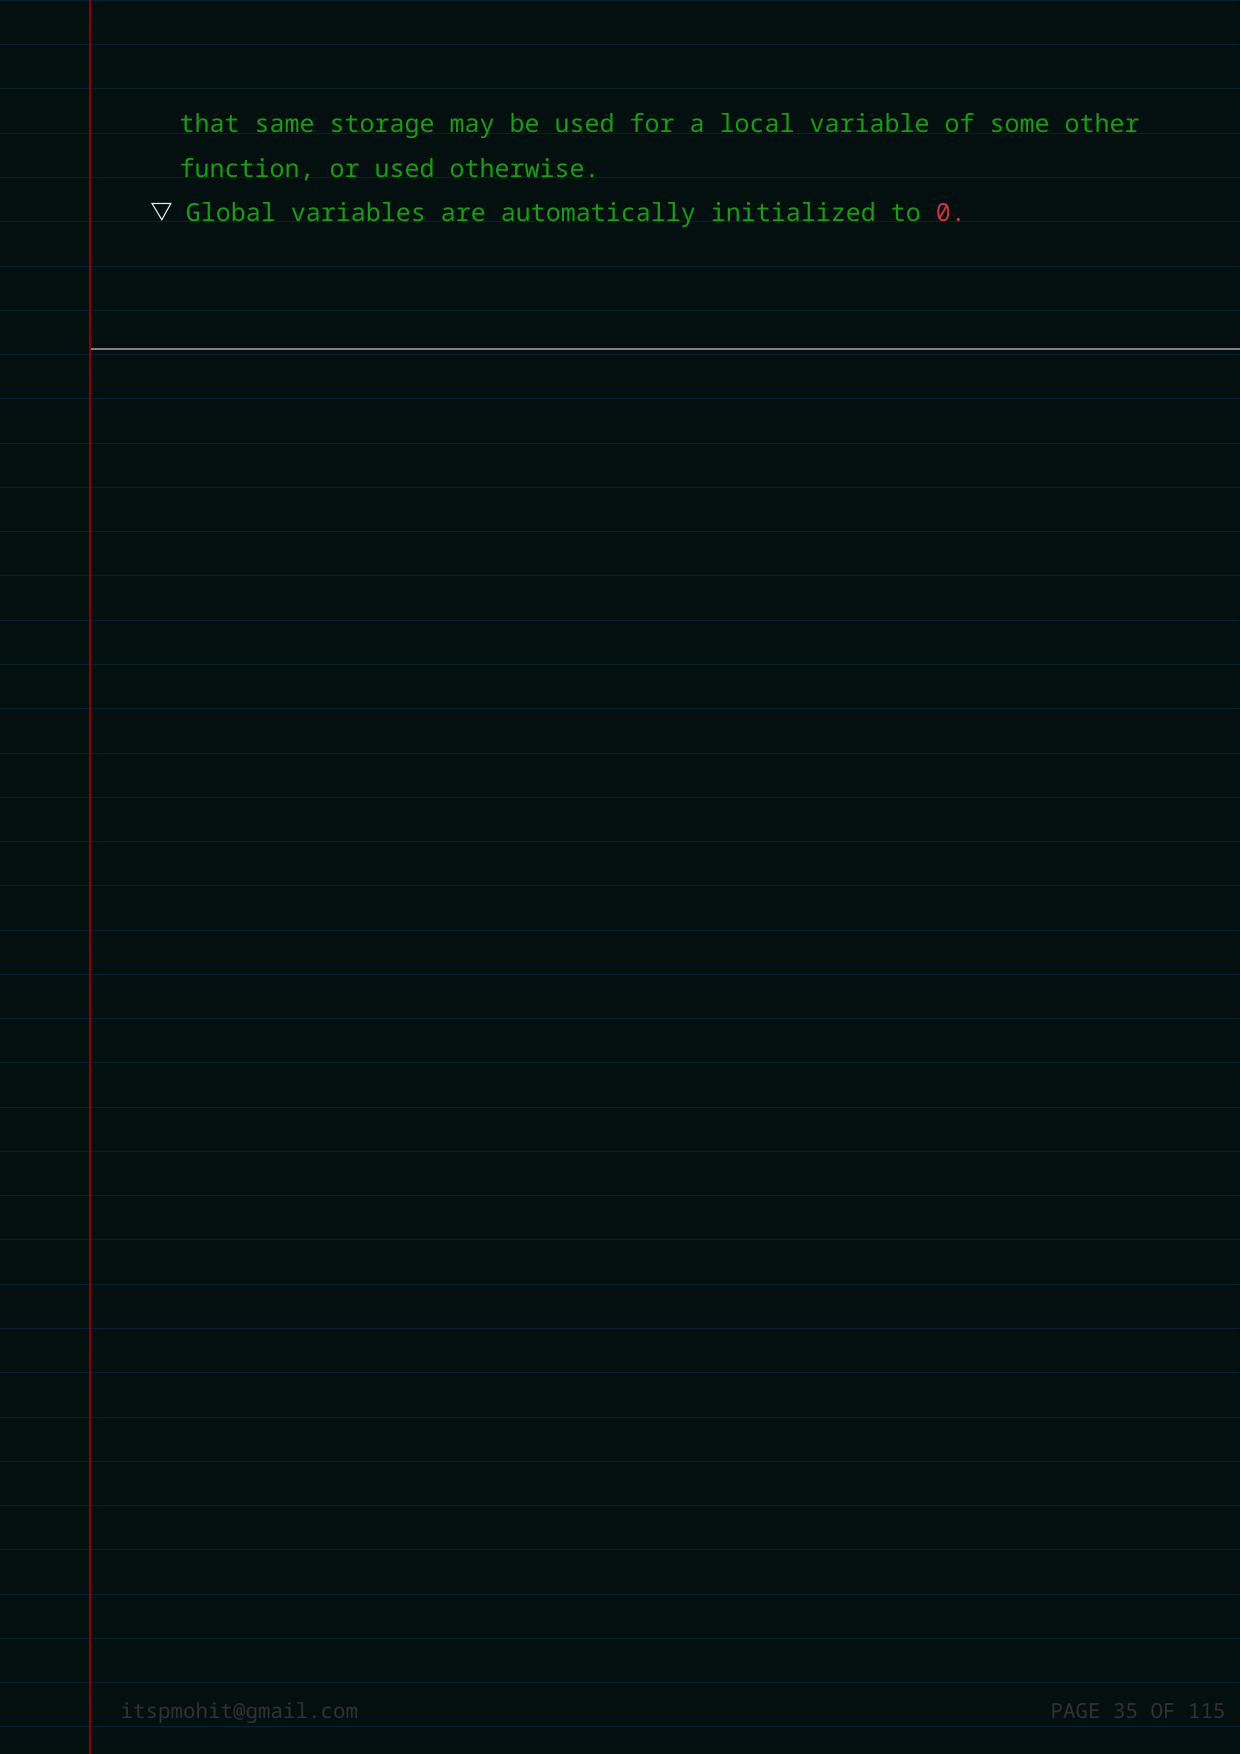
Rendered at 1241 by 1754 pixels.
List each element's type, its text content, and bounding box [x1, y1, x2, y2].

list that same storage may be used for a local variable of some other function, or used otherwise. [150, 97, 1196, 186]
list Global variables are automatically initialized to 0. [150, 186, 1196, 319]
